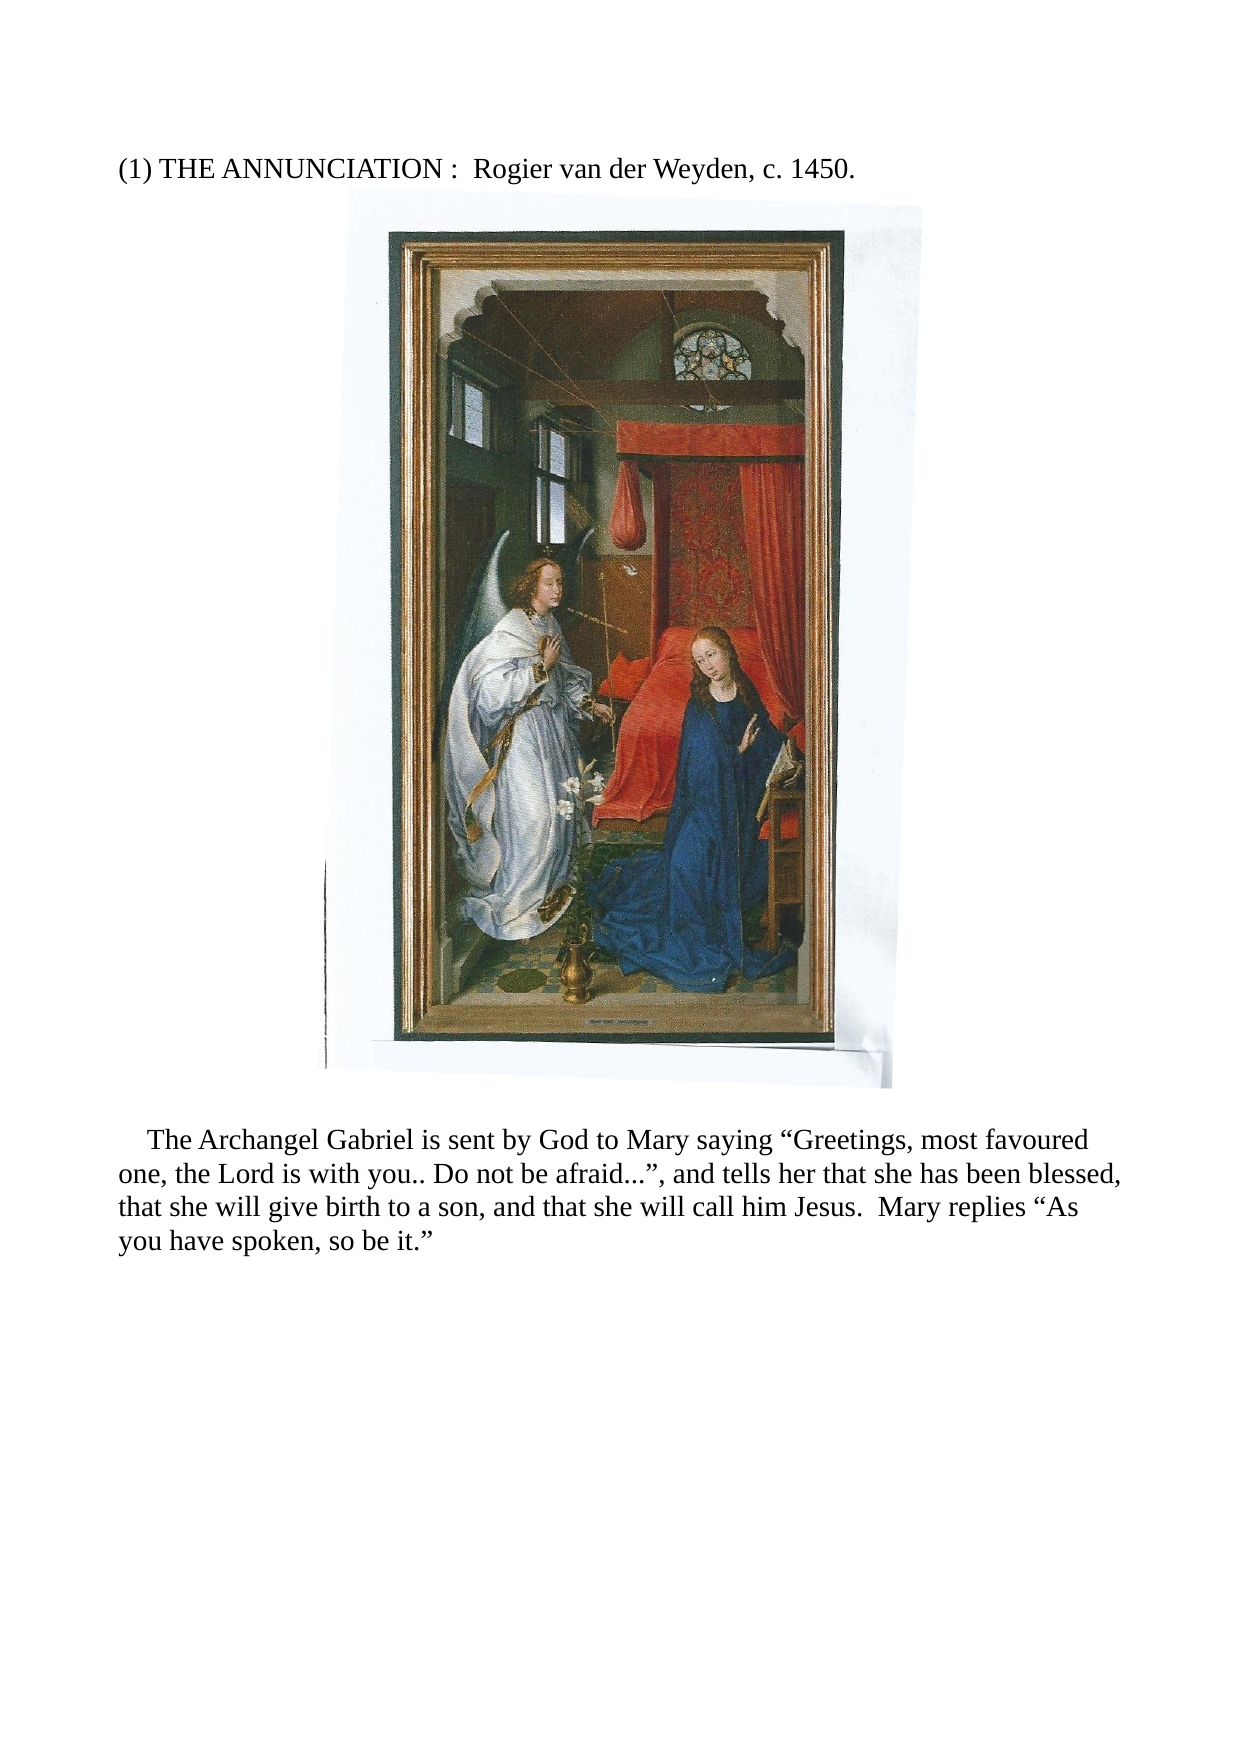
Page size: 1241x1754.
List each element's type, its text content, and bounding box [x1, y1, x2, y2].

text (1) THE ANNUNCIATION : Rogier van der Weyden, c. 1450. [118, 152, 1122, 185]
picture [317, 185, 923, 1089]
text The Archangel Gabriel is sent by God to Mary saying “Greetings, most favoured one, the Lord is with you.. Do not be afraid...”, and tells her that she has been blessed, that she will give birth to a son, and that she will call him Jesus. Mary replies “As you have spoken, so be it.” [118, 1122, 1122, 1257]
